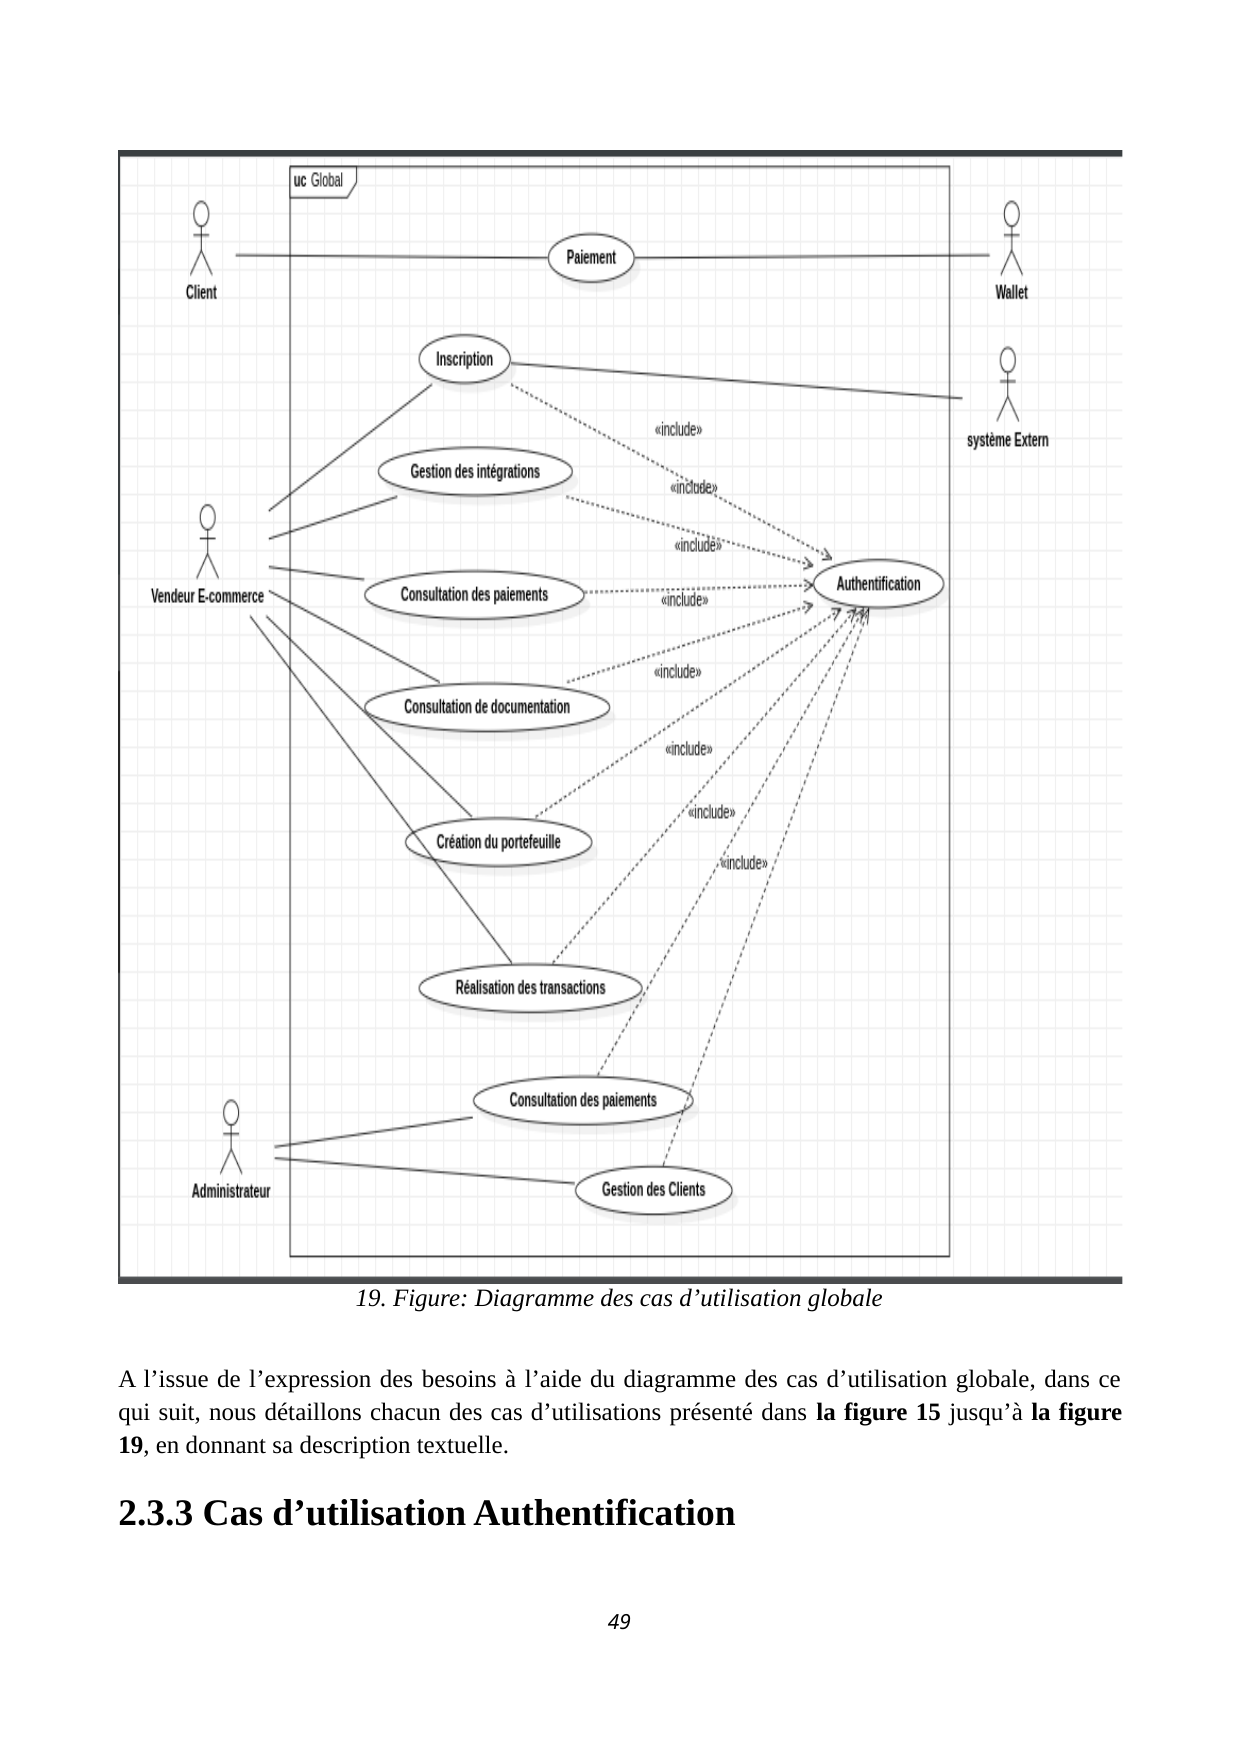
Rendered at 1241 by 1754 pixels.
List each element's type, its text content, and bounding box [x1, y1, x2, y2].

text A l’issue de l’expression des besoins à l’aide du diagramme des cas d’utilisation globale, dans ce qui suit, nous détaillons chacun des cas d’utilisations présenté dans la figure 15 jusqu’à la figure 19, en donnant sa description textuelle. [118, 1364, 1122, 1459]
picture [118, 150, 1123, 1284]
subtitle 2.3.3 Cas d’utilisation Authentification [118, 1490, 1122, 1533]
text 19. Figure: Diagramme des cas d’utilisation globale [118, 1284, 1122, 1312]
